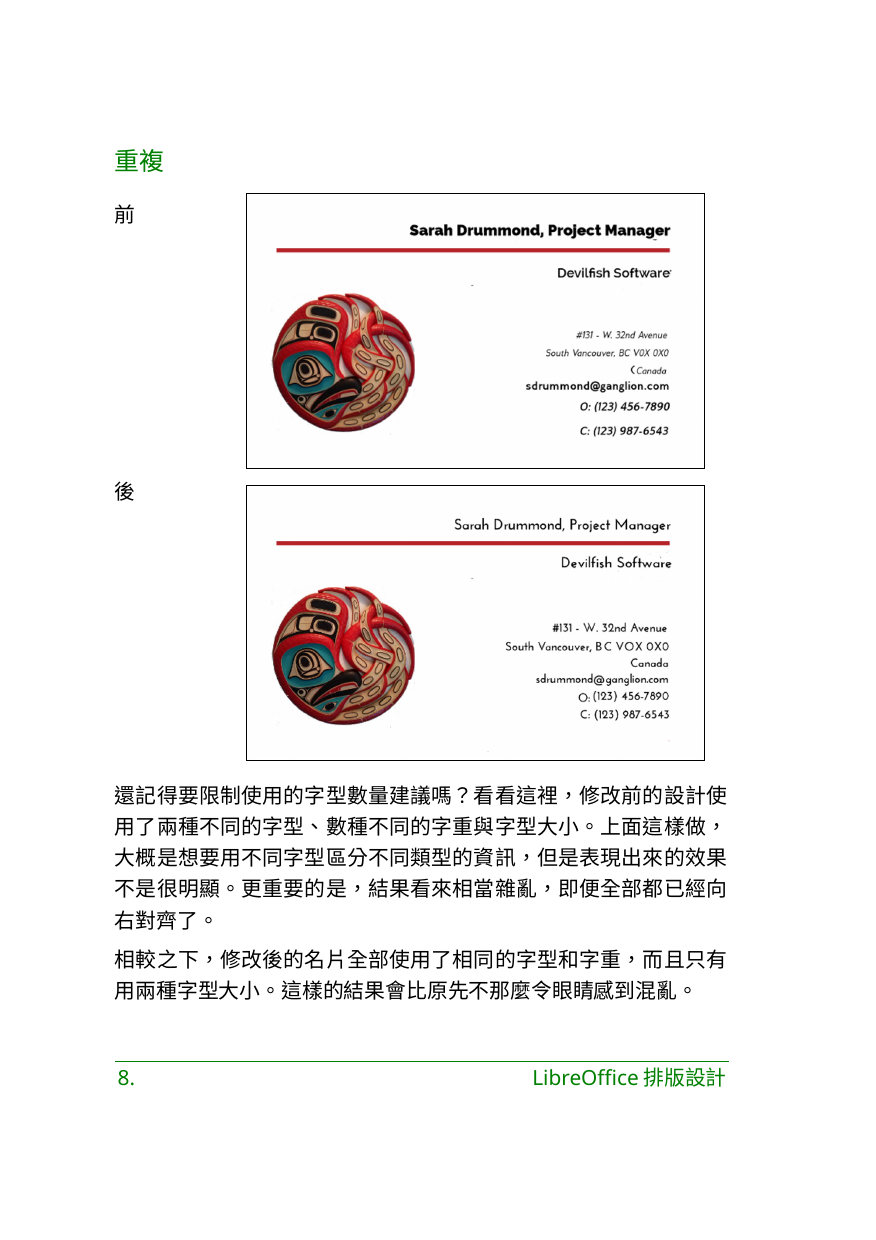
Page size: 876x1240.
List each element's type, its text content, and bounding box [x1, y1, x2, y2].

table_header [246, 193, 729, 470]
table_cell 後 [115, 470, 246, 762]
table_cell [705, 489, 729, 757]
picture [249, 195, 702, 465]
table_cell [246, 758, 729, 762]
text 還記得要限制使用的字型數量建議嗎？看看這裡，修改前的設計使用了兩種不同的字型、數種不同的字重與字型大小。上面這樣做，大概是想要用不同字型區分不同類型的資訊，但是表現出來的效果不是很明顯。更重要的是，結果看來相當雜亂，即便全部都已經向右對齊了。 [114, 778, 729, 934]
text 相較之下，修改後的名片全部使用了相同的字型和字重，而且只有用兩種字型大小。這樣的結果會比原先不那麼令眼睛感到混亂。 [114, 943, 729, 1005]
table_header [247, 194, 704, 468]
picture [249, 488, 702, 758]
table_header 前 [115, 193, 246, 470]
table_cell [246, 470, 729, 488]
subtitle 重複 [114, 146, 729, 177]
